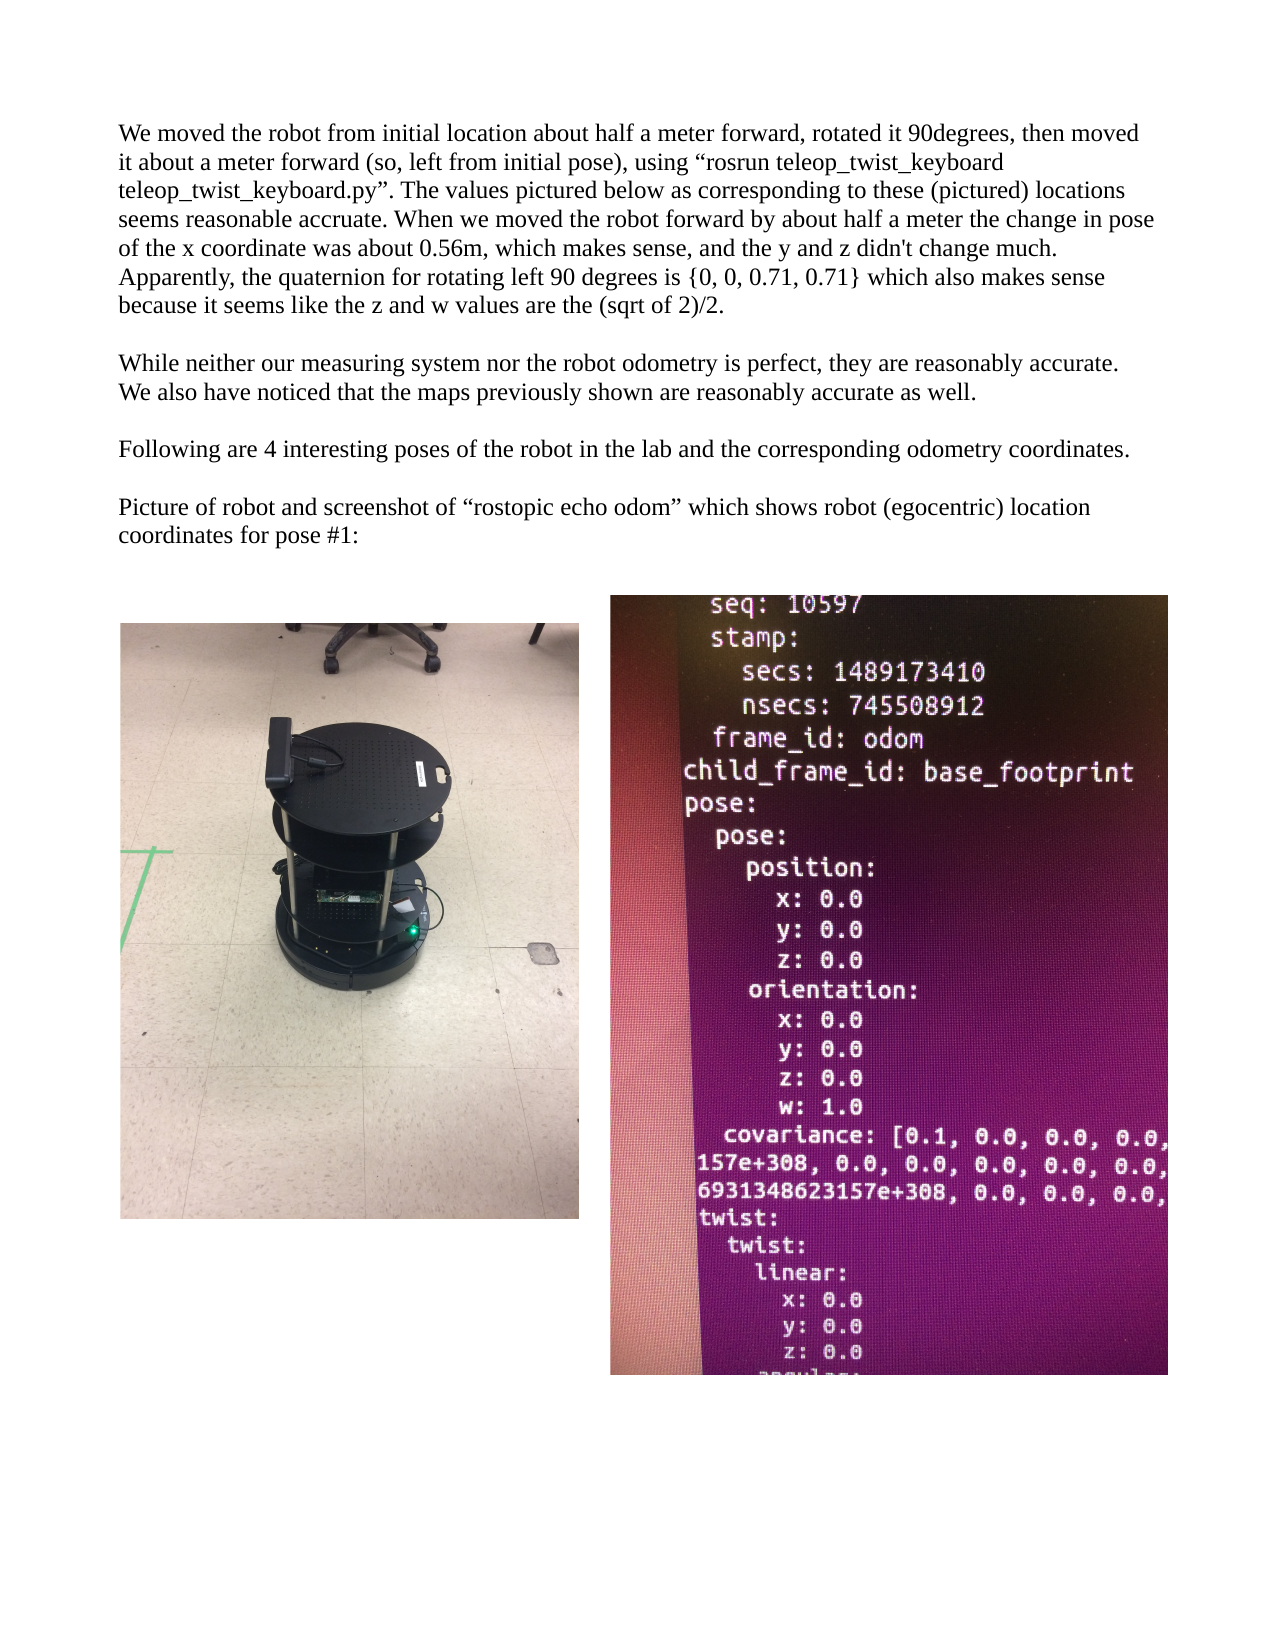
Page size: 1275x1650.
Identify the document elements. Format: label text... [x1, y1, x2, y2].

text While neither our measuring system nor the robot odometry is perfect, they are reasonably accurate. We also have noticed that the maps previously shown are reasonably accurate as well. [118, 348, 1157, 406]
picture [120, 623, 579, 1219]
text We moved the robot from initial location about half a meter forward, rotated it 90degrees, then moved it about a meter forward (so, left from initial pose), using “rosrun teleop_twist_keyboard teleop_twist_keyboard.py”. The values pictured below as corresponding to these (pictured) locations seems reasonable accruate. When we moved the robot forward by about half a meter the change in pose of the x coordinate was about 0.56m, which makes sense, and the y and z didn't change much. Apparently, the quaternion for rotating left 90 degrees is {0, 0, 0.71, 0.71} which also makes sense because it seems like the z and w values are the (sqrt of 2)/2. [118, 118, 1157, 319]
text Picture of robot and screenshot of “rostopic echo odom” which shows robot (egocentric) location coordinates for pose #1: [118, 492, 1157, 549]
text Following are 4 interesting poses of the robot in the lab and the corresponding odometry coordinates. [118, 434, 1157, 463]
picture [610, 595, 1168, 1375]
